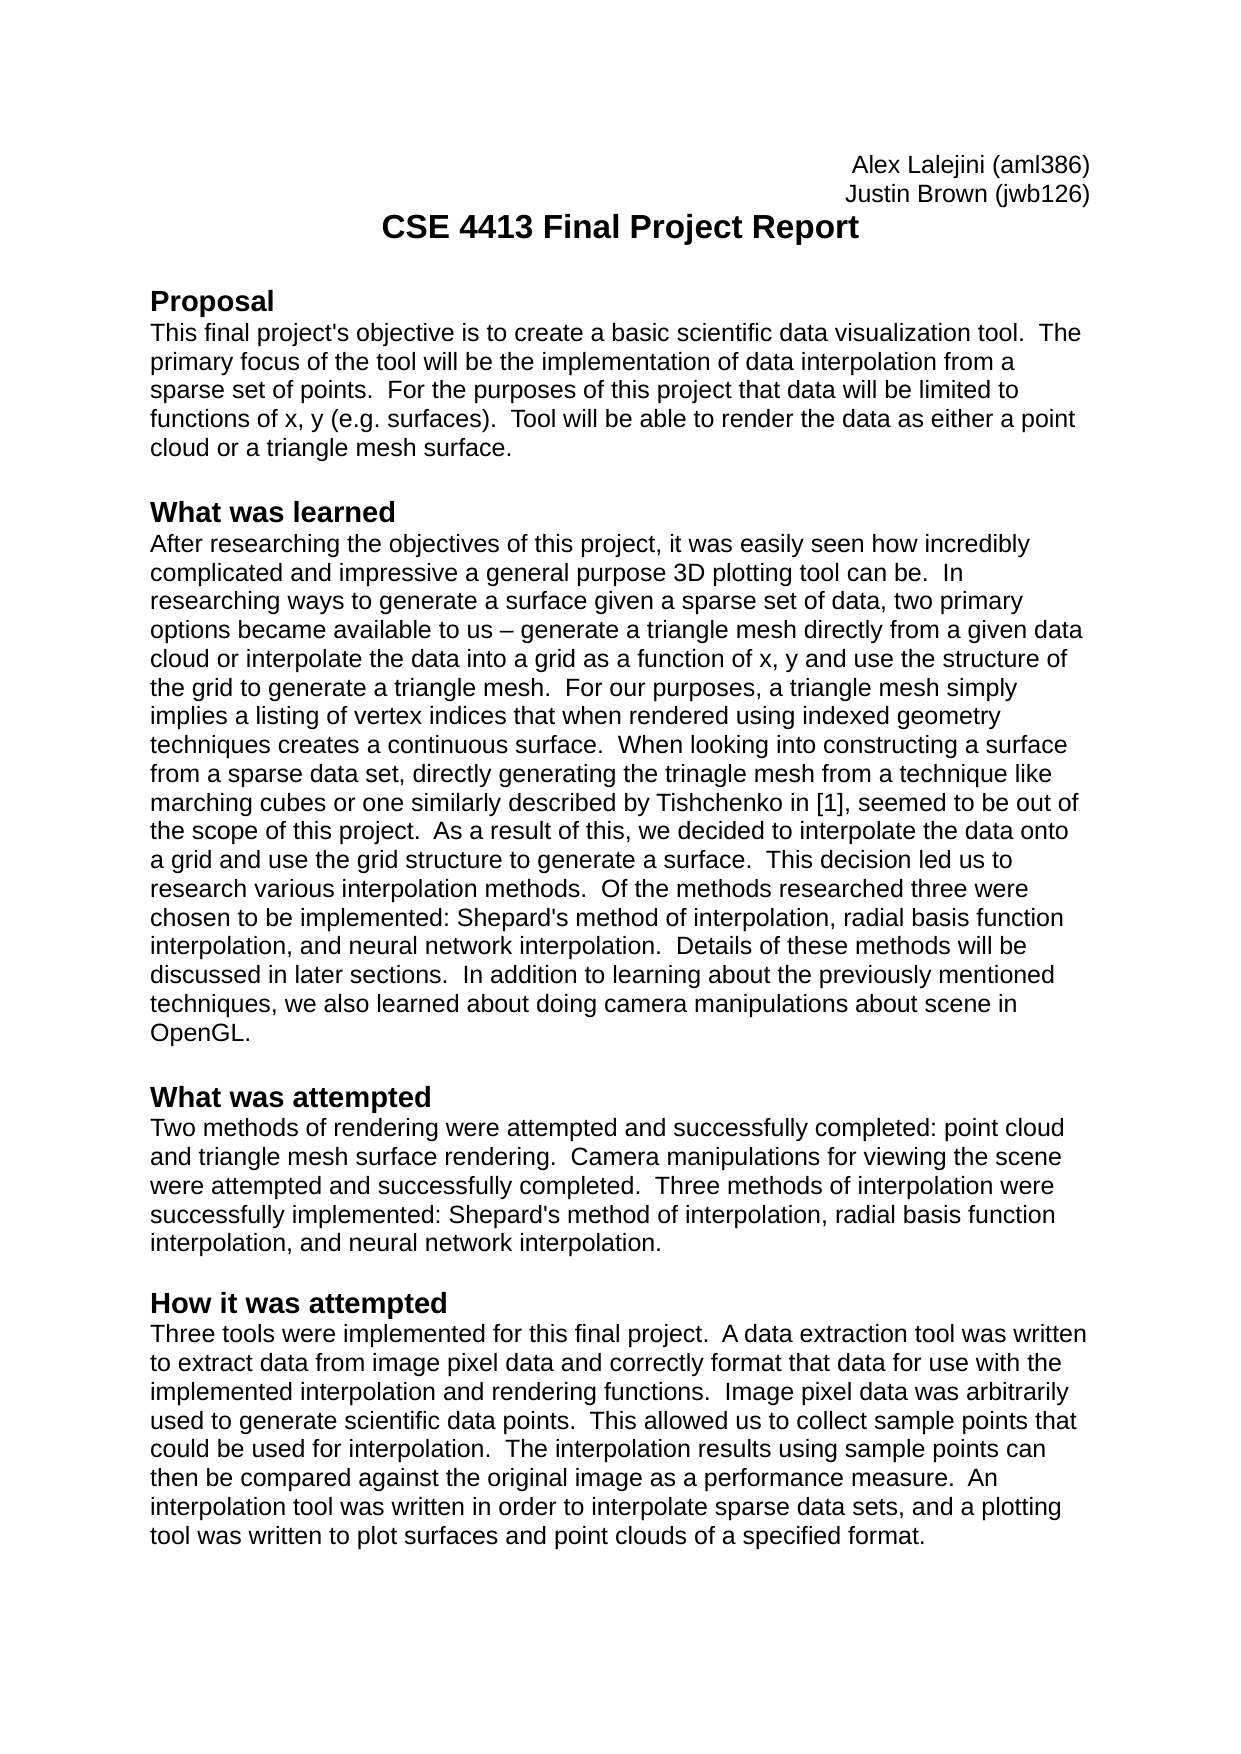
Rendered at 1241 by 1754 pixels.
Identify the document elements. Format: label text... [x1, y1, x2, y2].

text Justin Brown (jwb126) [150, 179, 1091, 207]
text Alex Lalejini (aml386) [150, 150, 1091, 179]
text Two methods of rendering were attempted and successfully completed: point cloud and triangle mesh surface rendering. Camera manipulations for viewing the scene were attempted and successfully completed. Three methods of interpolation were successfully implemented: Shepard's method of interpolation, radial basis function interpolation, and neural network interpolation. [150, 1113, 1091, 1257]
text After researching the objectives of this project, it was easily seen how incredibly complicated and impressive a general purpose 3D plotting tool can be. In researching ways to generate a surface given a sparse set of data, two primary options became available to us – generate a triangle mesh directly from a given data cloud or interpolate the data into a grid as a function of x, y and use the structure of the grid to generate a triangle mesh. For our purposes, a triangle mesh simply implies a listing of vertex indices that when rendered using indexed geometry techniques creates a continuous surface. When looking into constructing a surface from a sparse data set, directly generating the trinagle mesh from a technique like marching cubes or one similarly described by Tishchenko in [1], seemed to be out of the scope of this project. As a result of this, we decided to interpolate the data onto a grid and use the grid structure to generate a surface. This decision led us to research various interpolation methods. Of the methods researched three were chosen to be implemented: Shepard's method of interpolation, radial basis function interpolation, and neural network interpolation. Details of these methods will be discussed in later sections. In addition to learning about the previously mentioned techniques, we also learned about doing camera manipulations about scene in OpenGL. [150, 529, 1091, 1046]
text How it was attempted [150, 1286, 1091, 1319]
text What was learned [150, 495, 1091, 529]
text What was attempted [150, 1080, 1091, 1113]
text CSE 4413 Final Project Report [150, 207, 1091, 246]
text Proposal [150, 284, 1091, 318]
text This final project's objective is to create a basic scientific data visualization tool. The primary focus of the tool will be the implementation of data interpolation from a sparse set of points. For the purposes of this project that data will be limited to functions of x, y (e.g. surfaces). Tool will be able to render the data as either a point cloud or a triangle mesh surface. [150, 318, 1091, 462]
text Three tools were implemented for this final project. A data extraction tool was written to extract data from image pixel data and correctly format that data for use with the implemented interpolation and rendering functions. Image pixel data was arbitrarily used to generate scientific data points. This allowed us to collect sample points that could be used for interpolation. The interpolation results using sample points can then be compared against the original image as a performance measure. An interpolation tool was written in order to interpolate sparse data sets, and a plotting tool was written to plot surfaces and point clouds of a specified format. [150, 1319, 1091, 1549]
